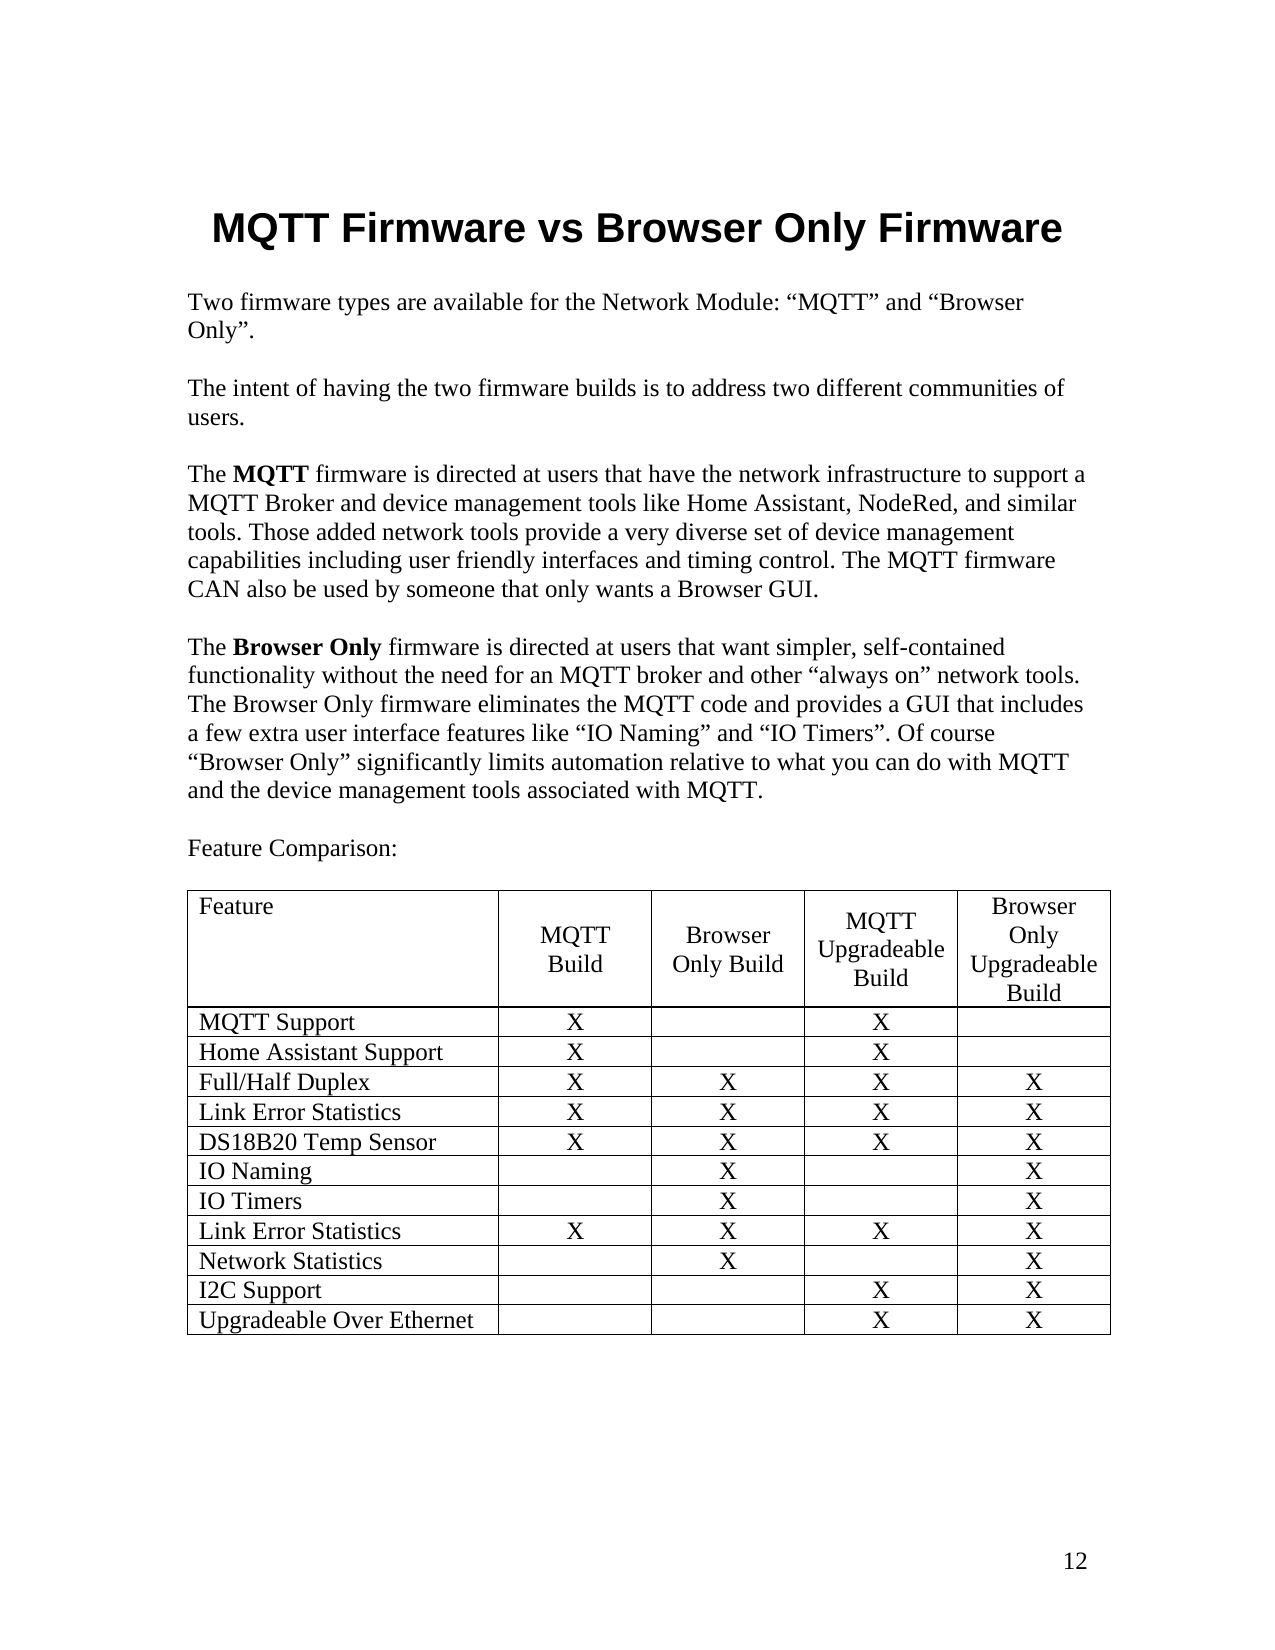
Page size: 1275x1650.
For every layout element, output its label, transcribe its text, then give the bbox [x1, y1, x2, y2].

table_cell DS18B20 Temp Sensor [188, 1127, 498, 1155]
table_cell X [958, 1067, 1110, 1096]
table_cell [652, 1305, 804, 1334]
table_cell [499, 1276, 651, 1304]
table_cell X [652, 1156, 804, 1185]
table_cell X [805, 1067, 957, 1096]
table_cell X [805, 1008, 957, 1036]
table_cell X [958, 1186, 1110, 1215]
table_cell [499, 1156, 651, 1185]
table_cell X [499, 1127, 651, 1155]
table_cell X [958, 1276, 1110, 1304]
table_cell X [652, 1216, 804, 1245]
table_cell [499, 1186, 651, 1215]
table_cell X [805, 1305, 957, 1334]
table_header Browser Only Build [652, 891, 804, 1006]
table_cell [652, 1008, 804, 1036]
text The intent of having the two firmware builds is to address two different communities of users. [187, 373, 1087, 430]
table_cell X [499, 1097, 651, 1126]
table_cell [958, 1008, 1110, 1036]
text Two firmware types are available for the Network Module: “MQTT” and “Browser Only”. [187, 287, 1087, 344]
table_cell X [805, 1097, 957, 1126]
table_cell [652, 1276, 804, 1304]
table_cell [958, 1037, 1110, 1066]
text Feature Comparison: [187, 833, 1087, 862]
text The Browser Only firmware is directed at users that want simpler, self-contained functionality without the need for an MQTT broker and other “always on” network tools. The Browser Only firmware eliminates the MQTT code and provides a GUI that includes a few extra user interface features like “IO Naming” and “IO Timers”. Of course “Browser Only” significantly limits automation relative to what you can do with MQTT and the device management tools associated with MQTT. [187, 632, 1087, 804]
table_cell Home Assistant Support [188, 1037, 498, 1066]
table_cell Network Statistics [188, 1246, 498, 1274]
table_cell X [652, 1097, 804, 1126]
table_cell I2C Support [188, 1276, 498, 1304]
table_cell X [805, 1276, 957, 1304]
table_cell [805, 1186, 957, 1215]
table_cell [805, 1246, 957, 1274]
table_cell [805, 1156, 957, 1185]
table_cell Link Error Statistics [188, 1216, 498, 1245]
table_cell X [652, 1246, 804, 1274]
table_cell [499, 1305, 651, 1334]
table_cell X [958, 1305, 1110, 1334]
subtitle MQTT Firmware vs Browser Only Firmware [187, 204, 1087, 252]
table_cell X [499, 1216, 651, 1245]
table_header MQTT Upgradeable Build [805, 891, 957, 1006]
text The MQTT firmware is directed at users that have the network infrastructure to support a MQTT Broker and device management tools like Home Assistant, NodeRed, and similar tools. Those added network tools provide a very diverse set of device management capabilities including user friendly interfaces and timing control. The MQTT firmware CAN also be used by someone that only wants a Browser GUI. [187, 459, 1087, 603]
table_cell Link Error Statistics [188, 1097, 498, 1126]
table_header MQTT Build [499, 891, 651, 1006]
table_cell Full/Half Duplex [188, 1067, 498, 1096]
table_cell X [958, 1246, 1110, 1274]
table_cell [652, 1037, 804, 1066]
table_cell X [499, 1067, 651, 1096]
table_cell X [652, 1127, 804, 1155]
table_cell X [958, 1216, 1110, 1245]
table_cell [499, 1246, 651, 1274]
table_cell X [958, 1156, 1110, 1185]
table_cell X [805, 1216, 957, 1245]
table_cell X [652, 1186, 804, 1215]
table_cell IO Timers [188, 1186, 498, 1215]
table_cell X [499, 1008, 651, 1036]
table_header Feature [188, 891, 498, 1006]
table_cell Upgradeable Over Ethernet [188, 1305, 498, 1334]
table_cell IO Naming [188, 1156, 498, 1185]
table_cell X [499, 1037, 651, 1066]
table_cell X [805, 1127, 957, 1155]
table_cell X [958, 1097, 1110, 1126]
table_cell MQTT Support [188, 1008, 498, 1036]
table_header Browser Only Upgradeable Build [958, 891, 1110, 1006]
table_cell X [805, 1037, 957, 1066]
table_cell X [652, 1067, 804, 1096]
table_cell X [958, 1127, 1110, 1155]
